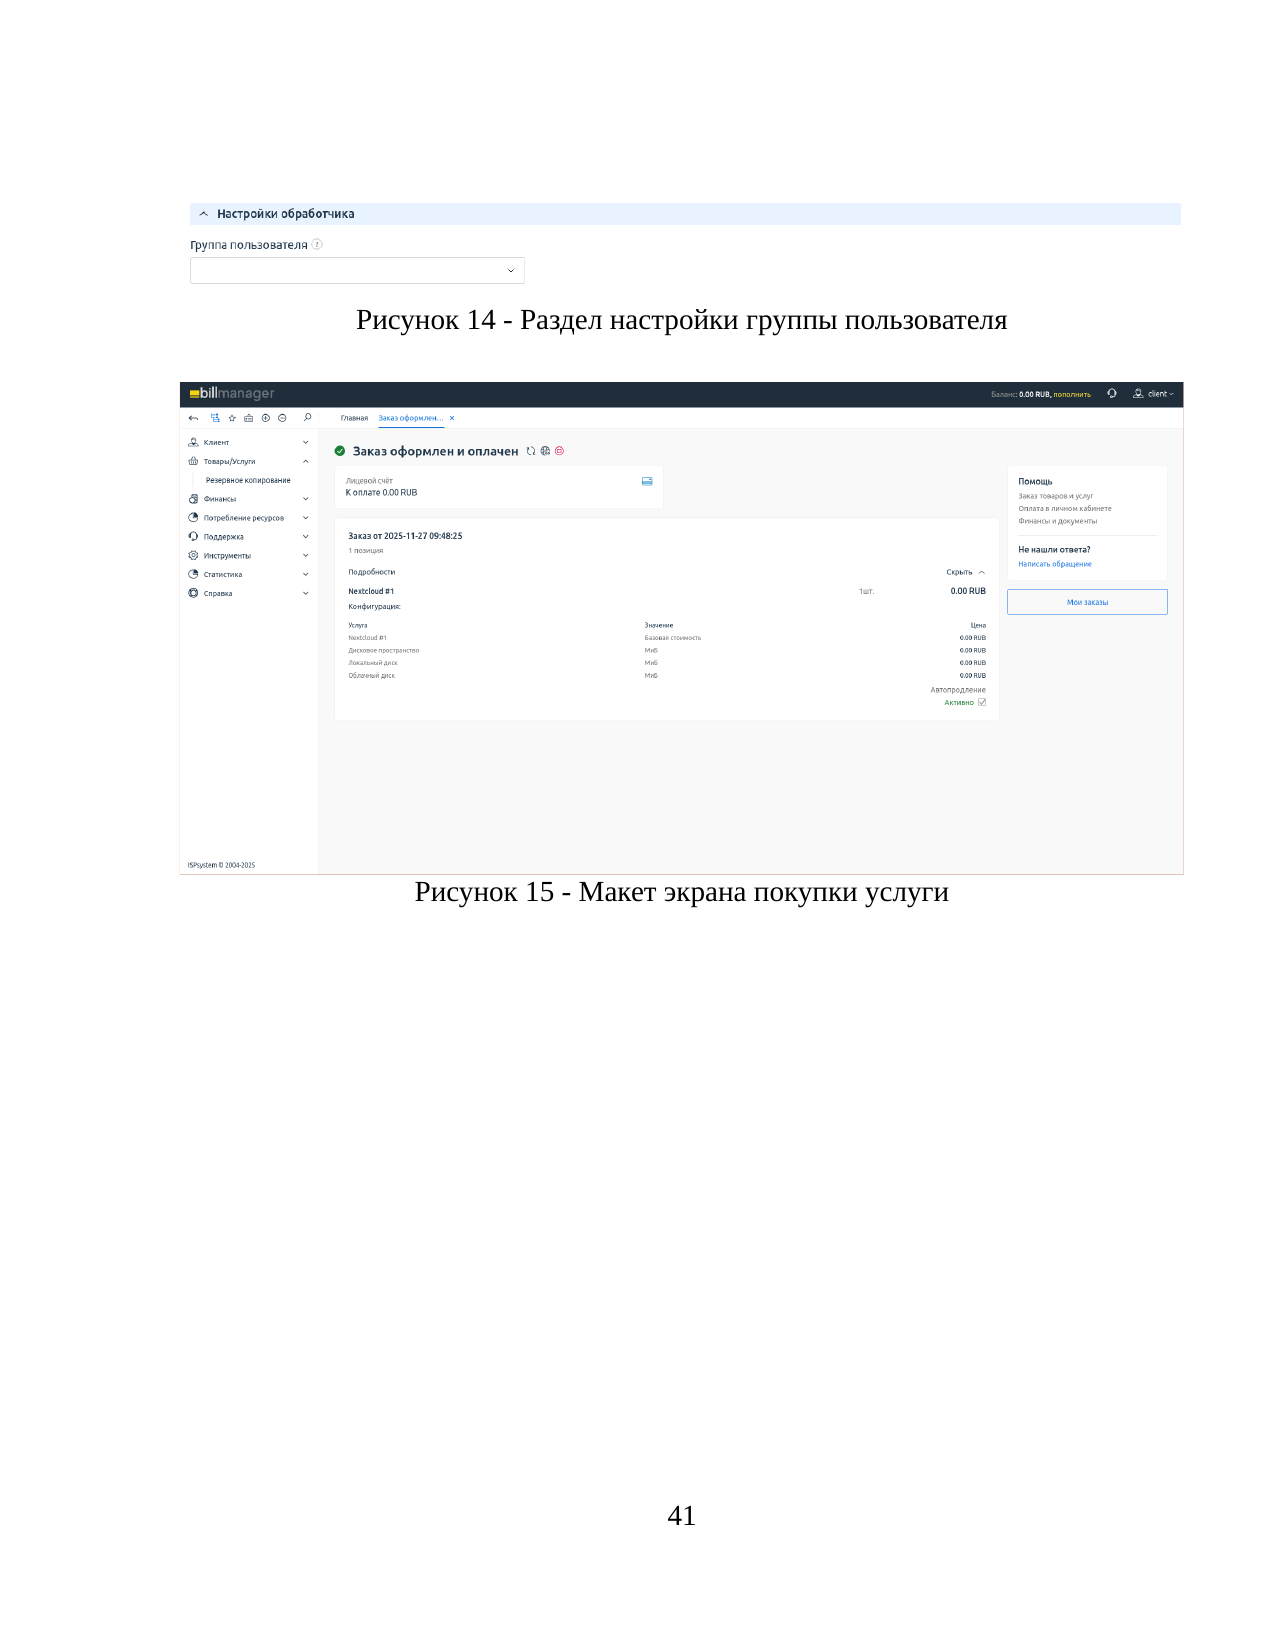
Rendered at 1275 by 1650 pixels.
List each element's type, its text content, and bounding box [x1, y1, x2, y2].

picture [179, 193, 1184, 303]
picture [179, 382, 1184, 875]
text Рисунок 14 - Раздел настройки группы пользователя [180, 303, 1184, 336]
text Рисунок 15 - Макет экрана покупки услуги [180, 875, 1184, 908]
